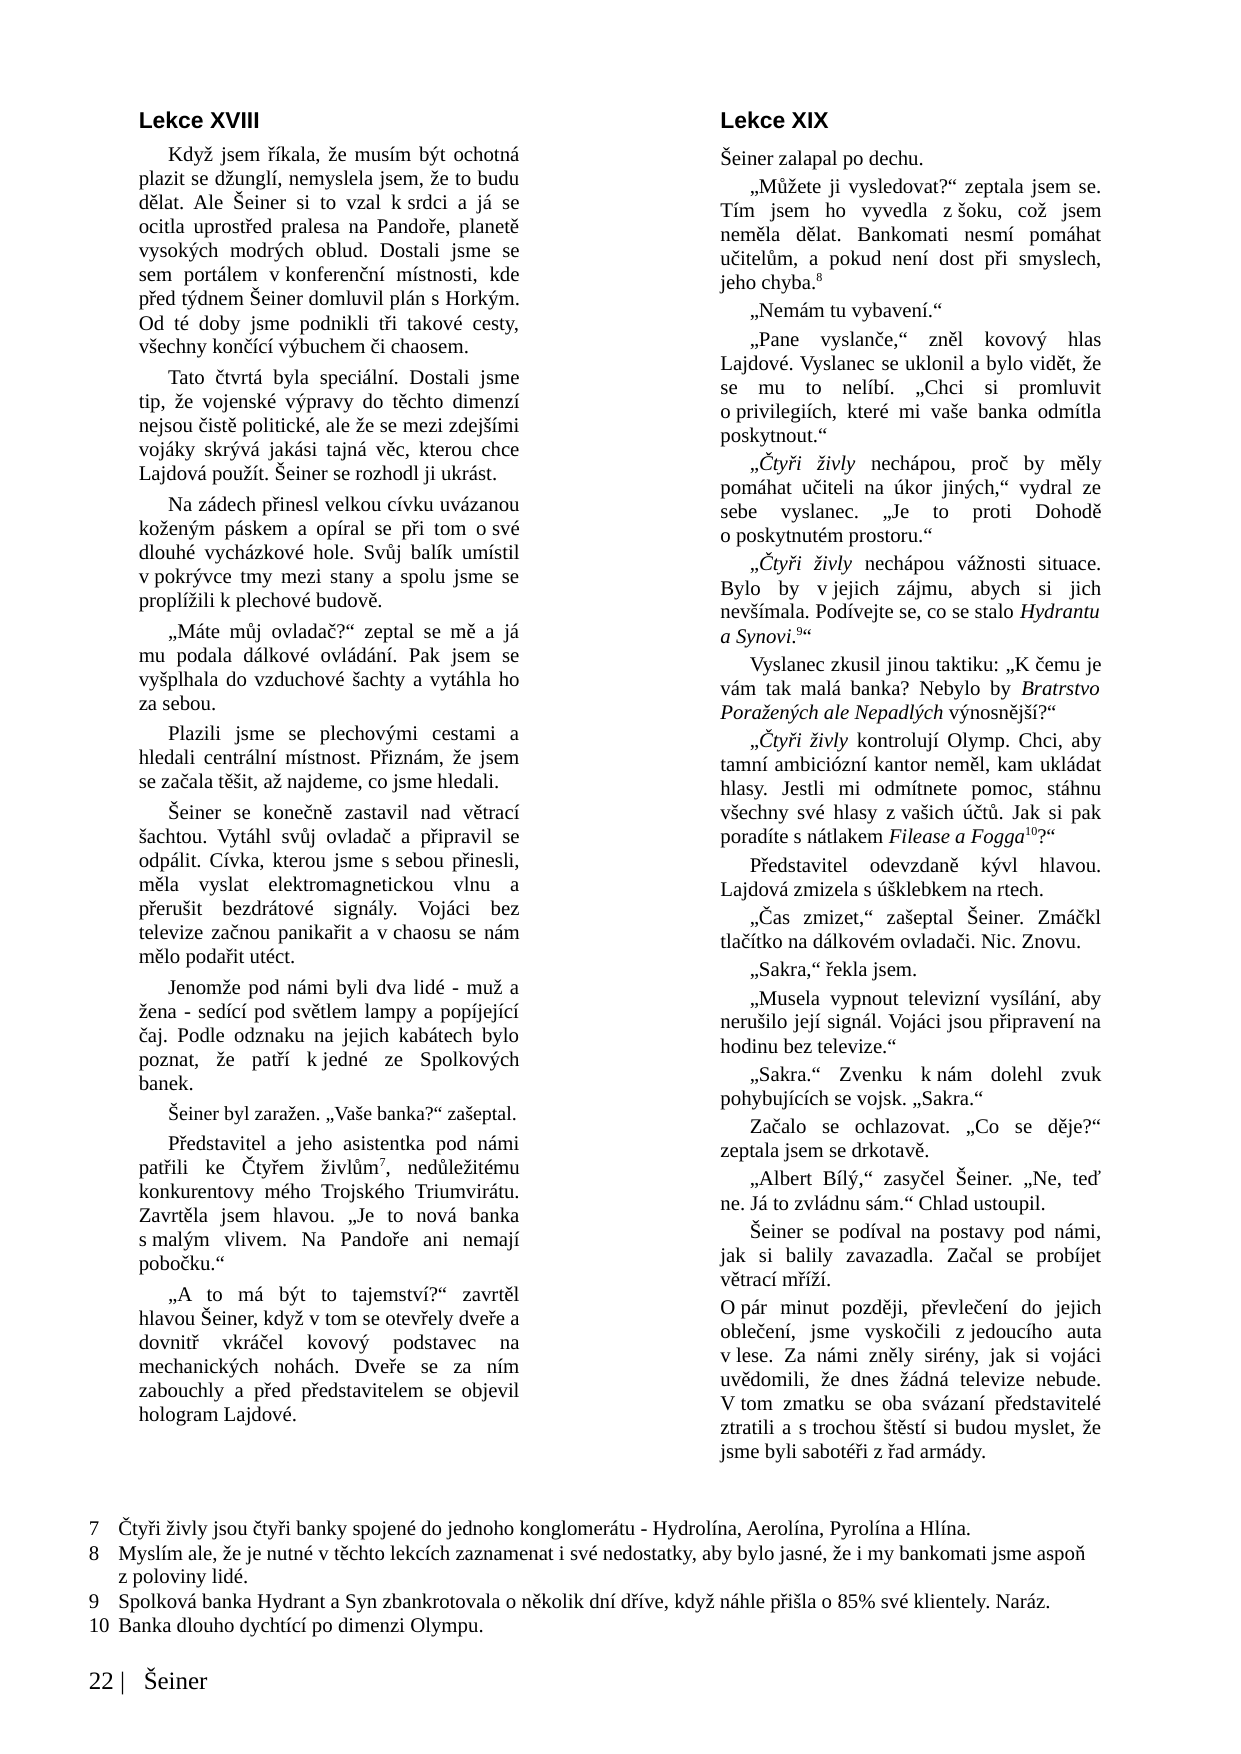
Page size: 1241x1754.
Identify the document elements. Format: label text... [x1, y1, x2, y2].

table_header [1107, 59, 1152, 1473]
table_header Lekce XVIII Když jsem říkala, že musím být ochotná plazit se džunglí, nemyslela jsem, že to budu dělat. Ale Šeiner si to vzal k srdci a já se ocitla uprostřed pralesa na Pandoře, planetě vysokých modrých oblud. Dostali jsme se sem portálem v konferenční místnosti, kde před týdnem Šeiner domluvil plán s Horkým. Od té doby jsme podnikli tři takové cesty, všechny končící výbuchem či chaosem. Tato čtvrtá byla speciální. Dostali jsme tip, že vojenské výpravy do těchto dimenzí nejsou čistě politické, ale že se mezi zdejšími vojáky skrývá jakási tajná věc, kterou chce Lajdová použít. Šeiner se rozhodl ji ukrást. Na zádech přinesl velkou cívku uvázanou koženým páskem a opíral se při tom o své dlouhé vycházkové hole. Svůj balík umístil v pokrývce tmy mezi stany a spolu jsme se proplížili k plechové budově. „Máte můj ovladač?“ zeptal se mě a já mu podala dálkové ovládání. Pak jsem se vyšplhala do vzduchové šachty a vytáhla ho za sebou. Plazili jsme se plechovými cestami a hledali centrální místnost. Přiznám, že jsem se začala těšit, až najdeme, co jsme hledali. Šeiner se konečně zastavil nad větrací šachtou. Vytáhl svůj ovladač a připravil se odpálit. Cívka, kterou jsme s sebou přinesli, měla vyslat elektromagnetickou vlnu a přerušit bezdrátové signály. Vojáci bez televize začnou panikařit a v chaosu se nám mělo podařit utéct. Jenomže pod námi byli dva lidé - muž a žena - sedící pod světlem lampy a popíjející čaj. Podle odznaku na jejich kabátech bylo poznat, že patří k jedné ze Spolkových banek. Šeiner byl zaražen. „Vaše banka?“ zašeptal. Představitel a jeho asistentka pod námi patřili ke Čtyřem živlům, nedůležitému konkurentovy mého Trojského Triumvirátu. Zavrtěla jsem hlavou. „Je to nová banka s malým vlivem. Na Pandoře ani nemají pobočku.“ „A to má být to tajemství?“ zavrtěl hlavou Šeiner, když v tom se otevřely dveře a dovnitř vkráčel kovový podstavec na mechanických nohách. Dveře se za ním zabouchly a před představitelem se objevil hologram Lajdové. [133, 59, 525, 1473]
table_header [525, 59, 714, 1473]
table_header [89, 59, 133, 1473]
table_header Lekce XIX Šeiner zalapal po dechu. „Můžete ji vysledovat?“ zeptala jsem se. Tím jsem ho vyvedla z šoku, což jsem neměla dělat. Bankomati nesmí pomáhat učitelům, a pokud není dost při smyslech, jeho chyba. „Nemám tu vybavení.“ „Pane vyslanče,“ zněl kovový hlas Lajdové. Vyslanec se uklonil a bylo vidět, že se mu to nelíbí. „Chci si promluvit o privilegiích, které mi vaše banka odmítla poskytnout.“ „Čtyři živly nechápou, proč by měly pomáhat učiteli na úkor jiných,“ vydral ze sebe vyslanec. „Je to proti Dohodě o poskytnutém prostoru.“ „Čtyři živly nechápou vážnosti situace. Bylo by v jejich zájmu, abych si jich nevšímala. Podívejte se, co se stalo Hydrantu a Synovi.“ Vyslanec zkusil jinou taktiku: „K čemu je vám tak malá banka? Nebylo by Bratrstvo Poražených ale Nepadlých výnosnější?“ „Čtyři živly kontrolují Olymp. Chci, aby tamní ambiciózní kantor neměl, kam ukládat hlasy. Jestli mi odmítnete pomoc, stáhnu všechny své hlasy z vašich účtů. Jak si pak poradíte s nátlakem Filease a Fogga?“ Představitel odevzdaně kývl hlavou. Lajdová zmizela s úšklebkem na rtech. „Čas zmizet,“ zašeptal Šeiner. Zmáčkl tlačítko na dálkovém ovladači. Nic. Znovu. „Sakra,“ řekla jsem. „Musela vypnout televizní vysílání, aby nerušilo její signál. Vojáci jsou připravení na hodinu bez televize.“ „Sakra.“ Zvenku k nám dolehl zvuk pohybujících se vojsk. „Sakra.“ Začalo se ochlazovat. „Co se děje?“ zeptala jsem se drkotavě. „Albert Bílý,“ zasyčel Šeiner. „Ne, teď ne. Já to zvládnu sám.“ Chlad ustoupil. Šeiner se podíval na postavy pod námi, jak si balily zavazadla. Začal se probíjet větrací mříží. O pár minut později, převlečení do jejich oblečení, jsme vyskočili z jedoucího auta v lese. Za námi zněly sirény, jak si vojáci uvědomili, že dnes žádná televize nebude. V tom zmatku se oba svázaní představitelé ztratili a s trochou štěstí si budou myslet, že jsme byli sabotéři z řad armády. [714, 59, 1107, 1473]
